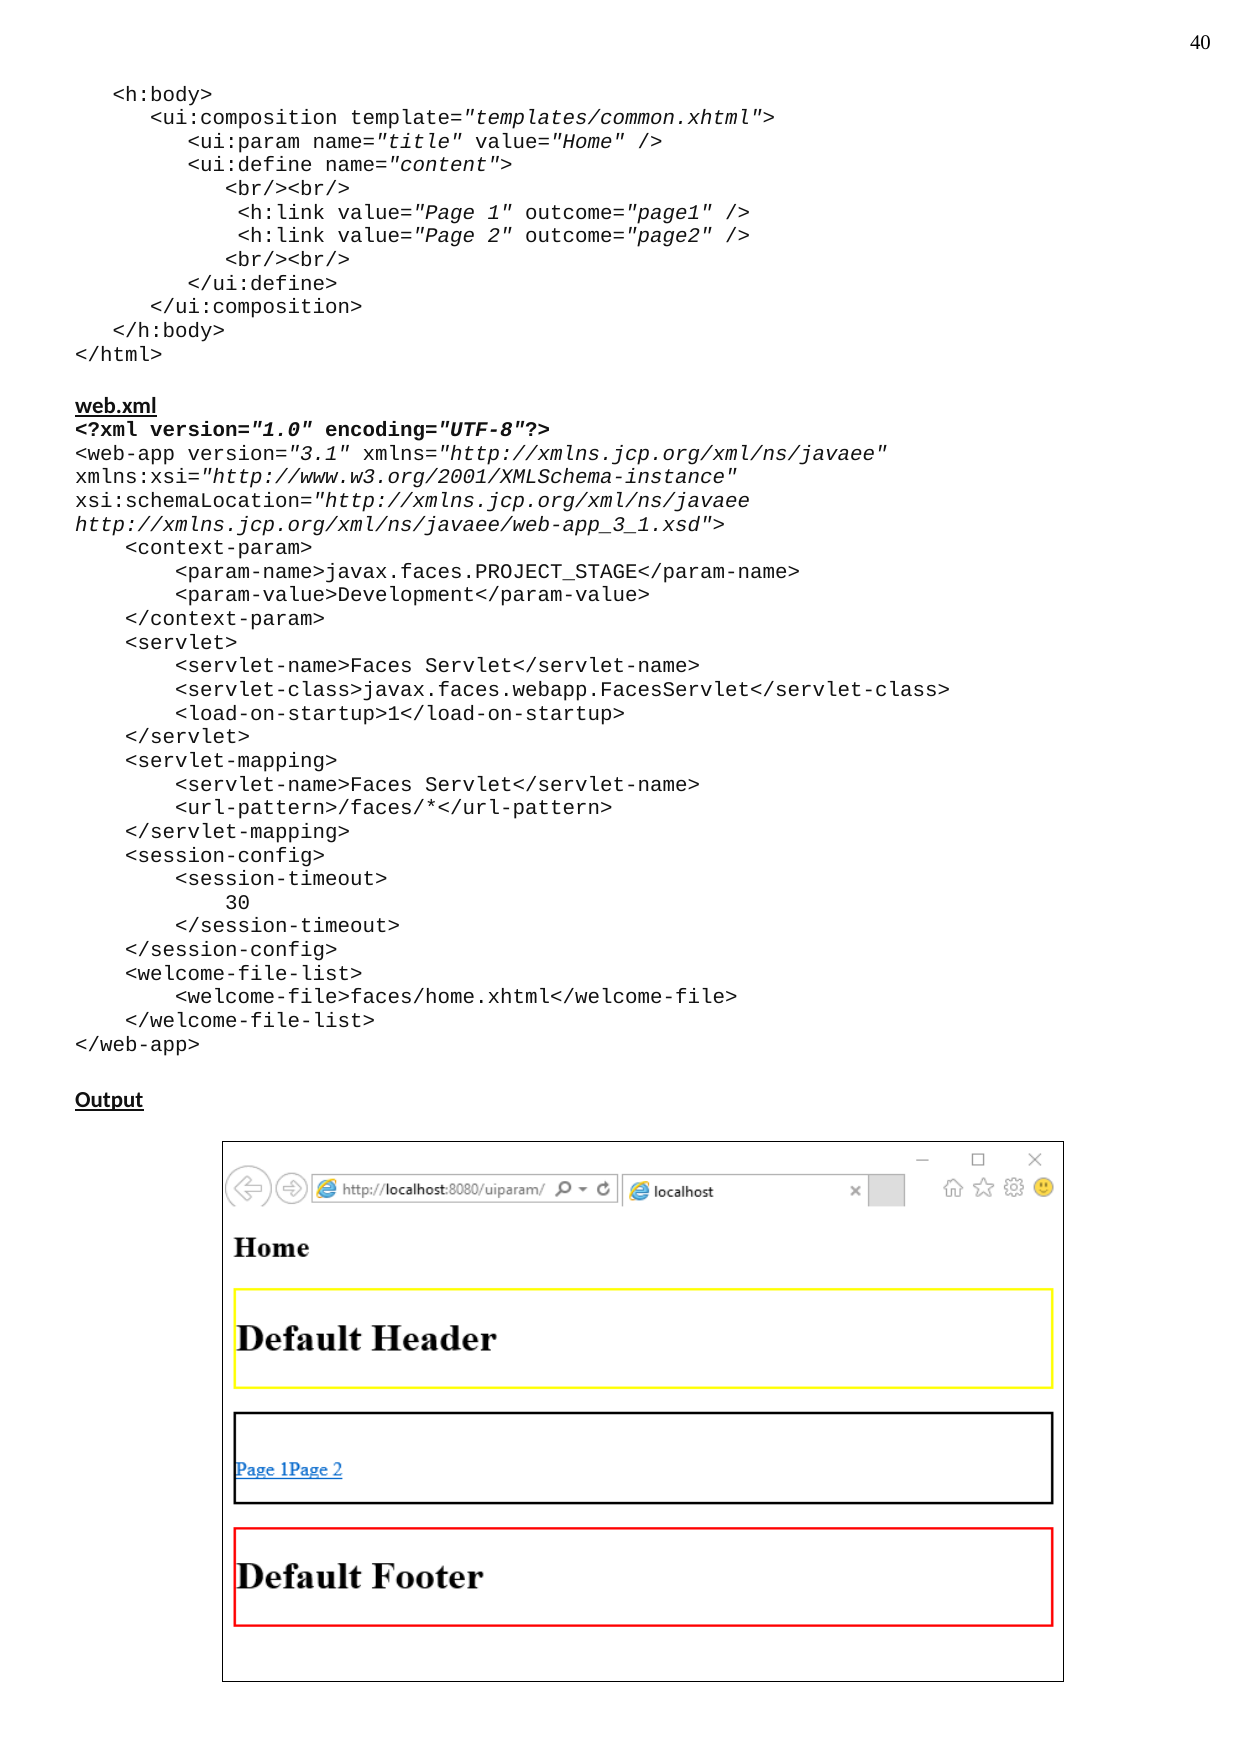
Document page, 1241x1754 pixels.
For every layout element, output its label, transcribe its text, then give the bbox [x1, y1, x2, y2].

text </session-config> [75, 939, 1211, 963]
text </ui:composition> [75, 296, 1211, 320]
text <url-pattern>/faces/*</url-pattern> [75, 797, 1211, 821]
text <servlet-class>javax.faces.webapp.FacesServlet</servlet-class> [75, 679, 1211, 703]
text <servlet-name>Faces Servlet</servlet-name> [75, 655, 1211, 679]
text <h:link value="Page 1" outcome="page1" /> [75, 202, 1211, 225]
text <session-config> [75, 844, 1211, 868]
text <param-value>Development</param-value> [75, 584, 1211, 608]
text <ui:composition template="templates/common.xhtml"> [75, 107, 1211, 131]
text <param-name>javax.faces.PROJECT_STAGE</param-name> [75, 561, 1211, 584]
text </h:body> [75, 320, 1211, 344]
text </session-timeout> [75, 916, 1211, 939]
text <h:link value="Page 2" outcome="page2" /> [75, 225, 1211, 249]
text <ui:define name="content"> [75, 154, 1211, 178]
text <welcome-file>faces/home.xhtml</welcome-file> [75, 986, 1211, 1010]
text <?xml version="1.0" encoding="UTF-8"?> [75, 419, 1211, 443]
text </welcome-file-list> [75, 1010, 1211, 1034]
text </web-app> [75, 1034, 1211, 1057]
text <h:body> [75, 83, 1211, 107]
text 30 [75, 892, 1211, 916]
text </servlet-mapping> [75, 821, 1211, 844]
text Output [75, 1085, 1211, 1113]
text </servlet> [75, 726, 1211, 750]
text <context-param> [75, 537, 1211, 561]
text </html> [75, 344, 1211, 367]
text <servlet-mapping> [75, 750, 1211, 774]
text <br/><br/> [75, 249, 1211, 273]
text <servlet> [75, 632, 1211, 655]
text </context-param> [75, 608, 1211, 632]
text web.xml [75, 391, 1211, 419]
text <ui:param name="title" value="Home" /> [75, 131, 1211, 154]
text <web-app version="3.1" xmlns="http://xmlns.jcp.org/xml/ns/javaee" xmlns:xsi="http://www.w3.org/2001/XMLSchema-instance" xsi:schemaLocation="http://xmlns.jcp.org/xml/ns/javaee http://xmlns.jcp.org/xml/ns/javaee/web-app_3_1.xsd"> [75, 443, 1211, 537]
text <servlet-name>Faces Servlet</servlet-name> [75, 774, 1211, 797]
text <welcome-file-list> [75, 963, 1211, 986]
text <br/><br/> [75, 178, 1211, 202]
text <load-on-startup>1</load-on-startup> [75, 703, 1211, 726]
text </ui:define> [75, 273, 1211, 296]
text <session-timeout> [75, 868, 1211, 892]
